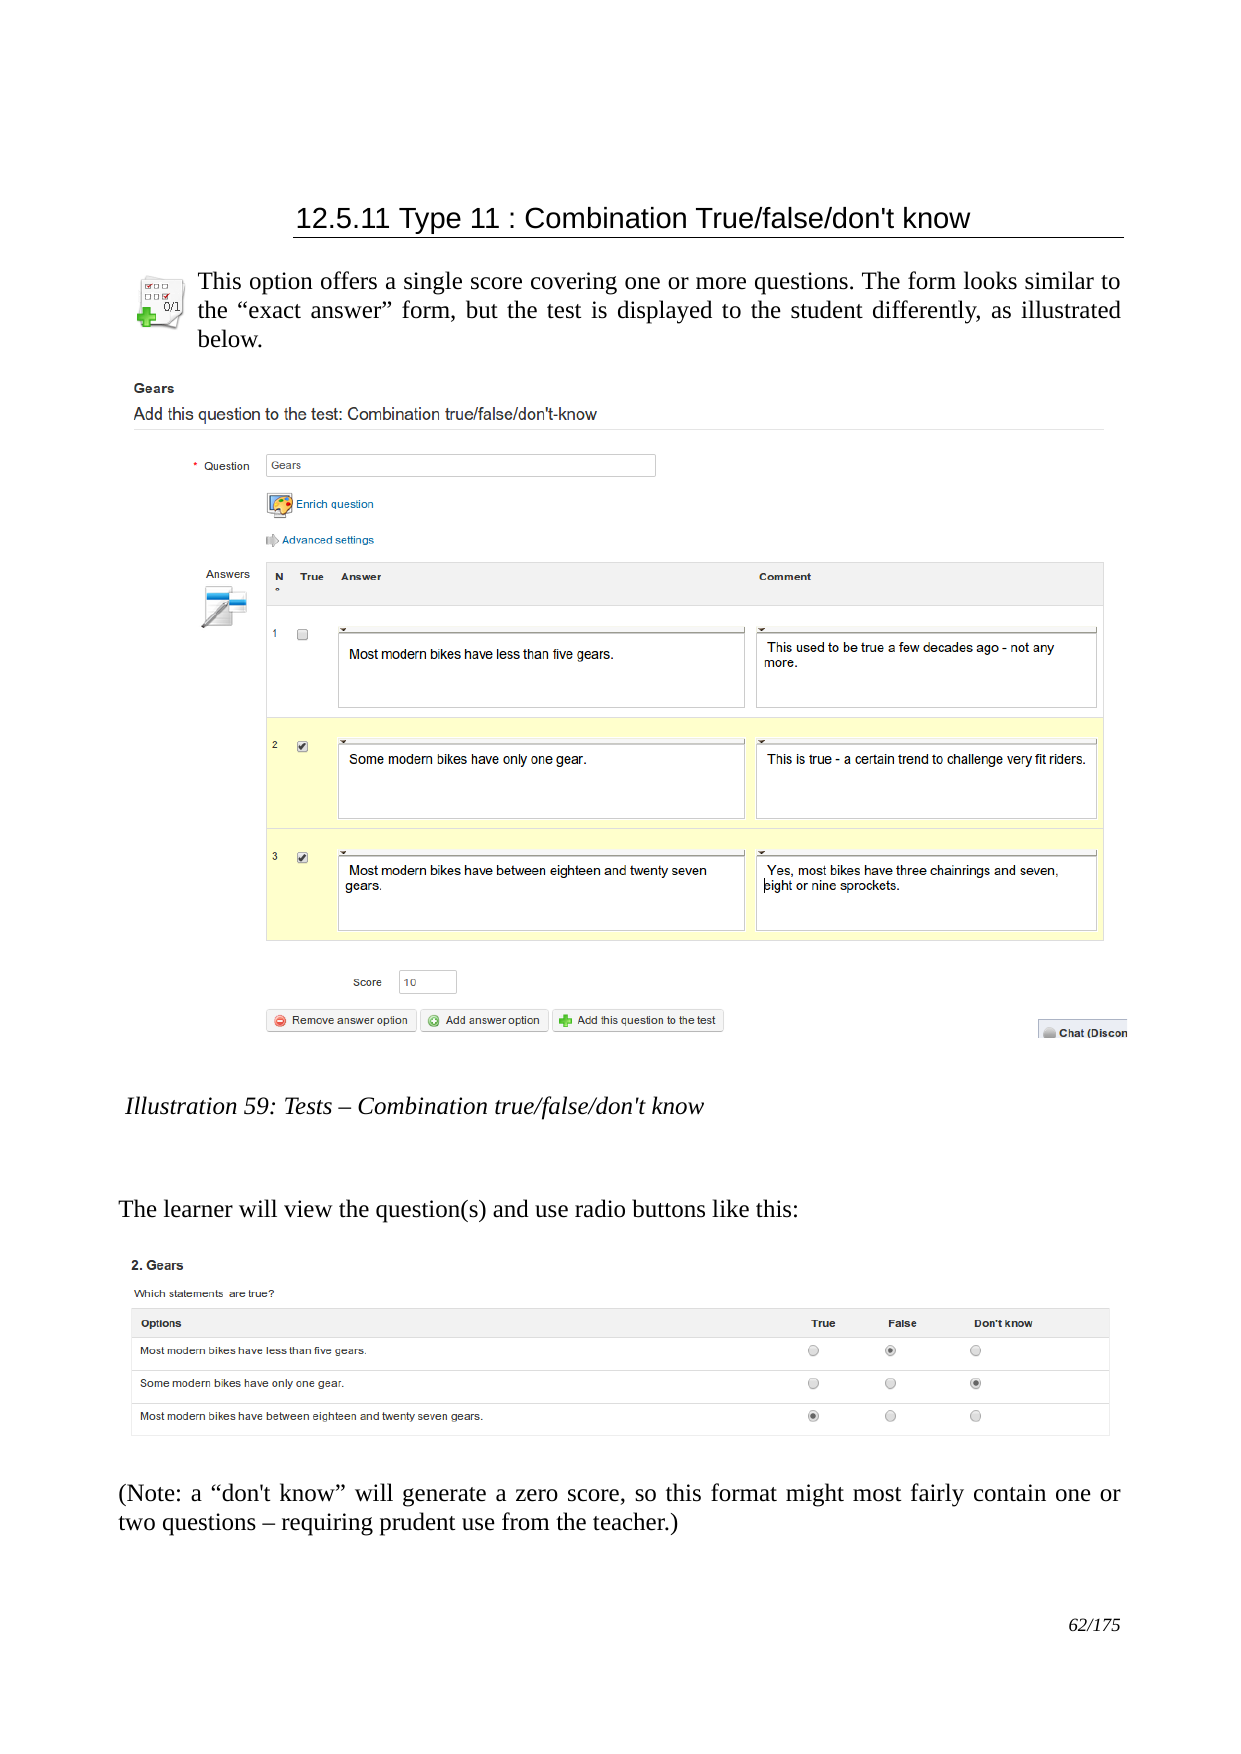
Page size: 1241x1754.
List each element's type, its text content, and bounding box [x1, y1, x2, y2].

text Illustration 59: Tests – Combination true/false/don't know [125, 1091, 1126, 1120]
text This option offers a single score covering one or more questions. The form looks similar to the “exact answer” form, but the test is displayed to the student differently, as illustrated below. [118, 266, 1122, 353]
picture [118, 1249, 1123, 1450]
subtitle Type 11 : Combination True/false/don't know [293, 201, 1124, 237]
picture [126, 271, 186, 331]
text (Note: a “don't know” will generate a zero score, so this format might most fairly contain one or two questions – requiring prudent use from the teacher.) [118, 1478, 1122, 1536]
picture [123, 379, 1128, 1038]
text The learner will view the question(s) and use radio buttons like this: [118, 1194, 1122, 1223]
